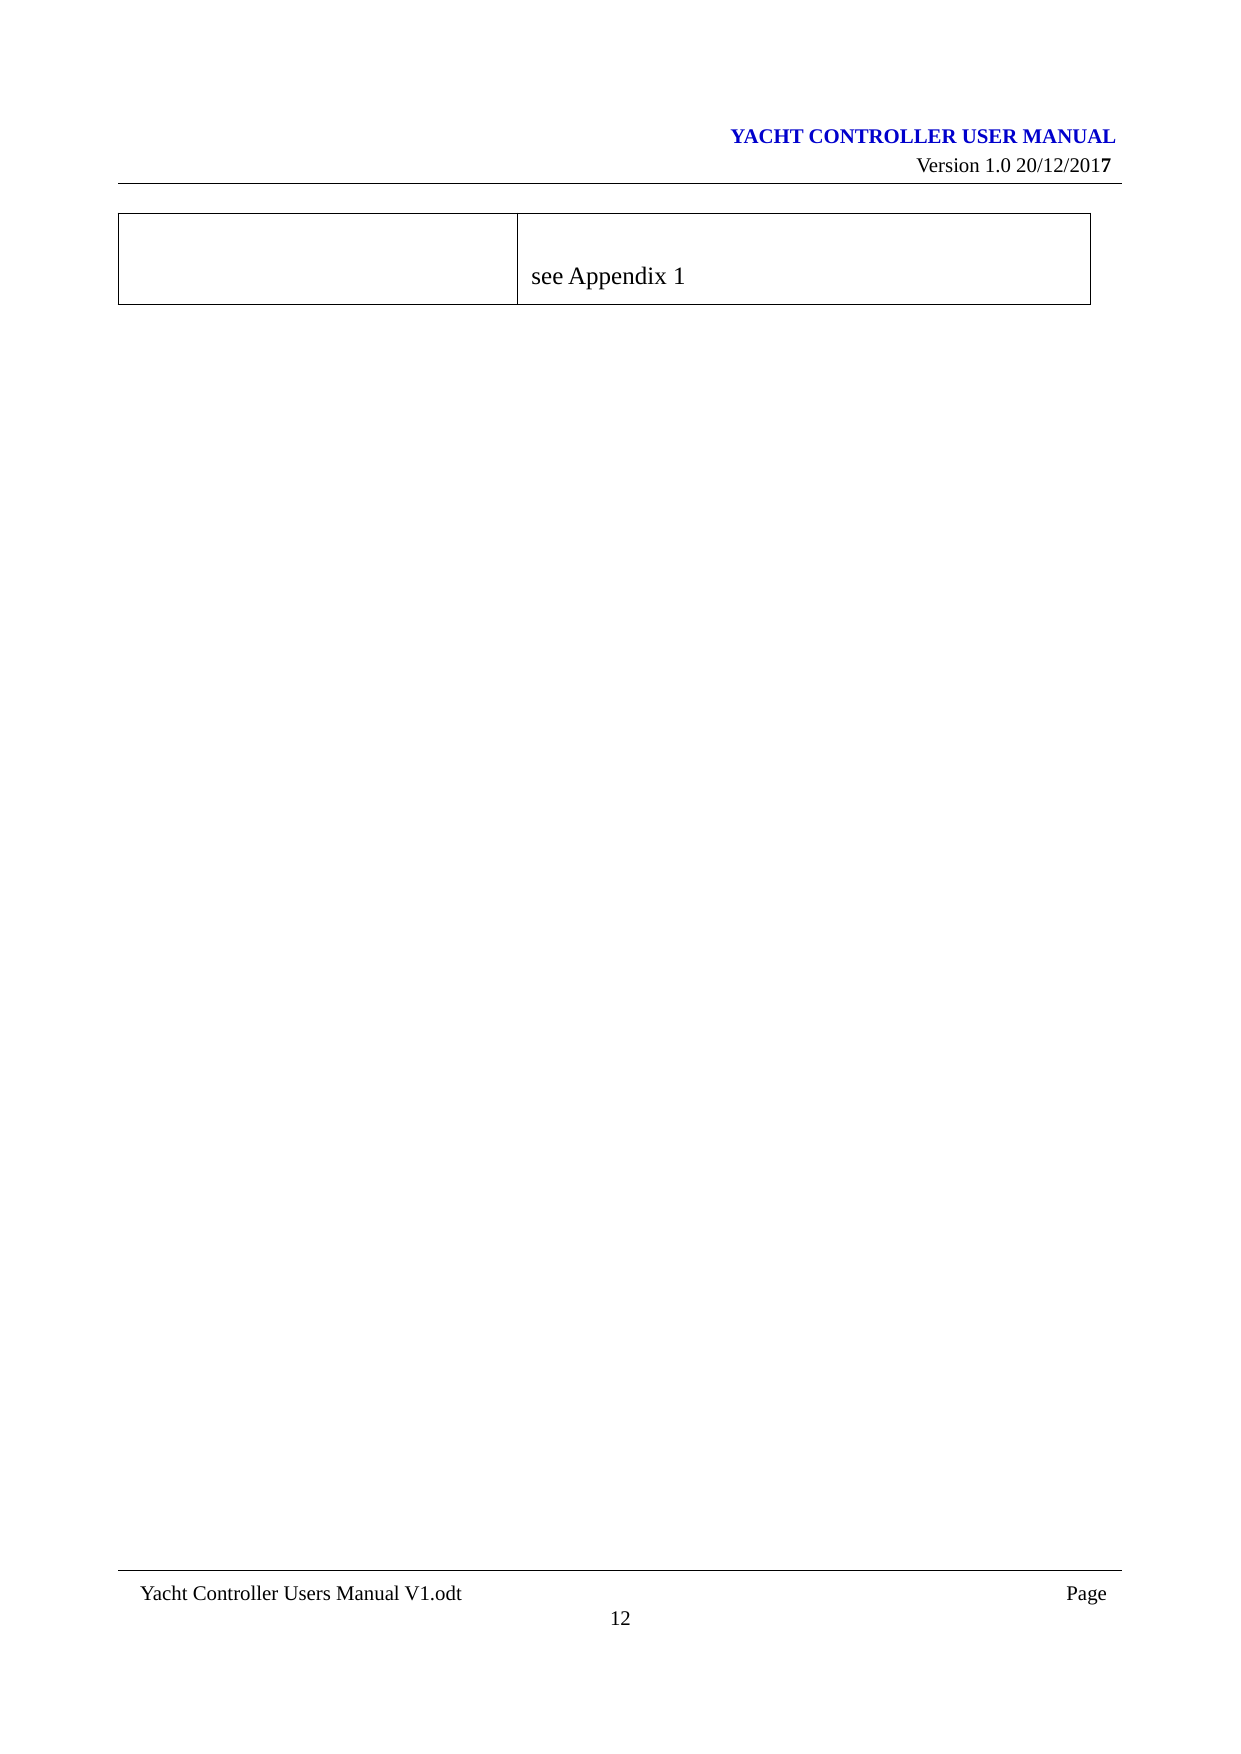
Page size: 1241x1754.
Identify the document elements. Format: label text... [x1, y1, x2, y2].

table_cell [119, 214, 517, 303]
table_cell see Appendix 1 [518, 214, 1090, 303]
